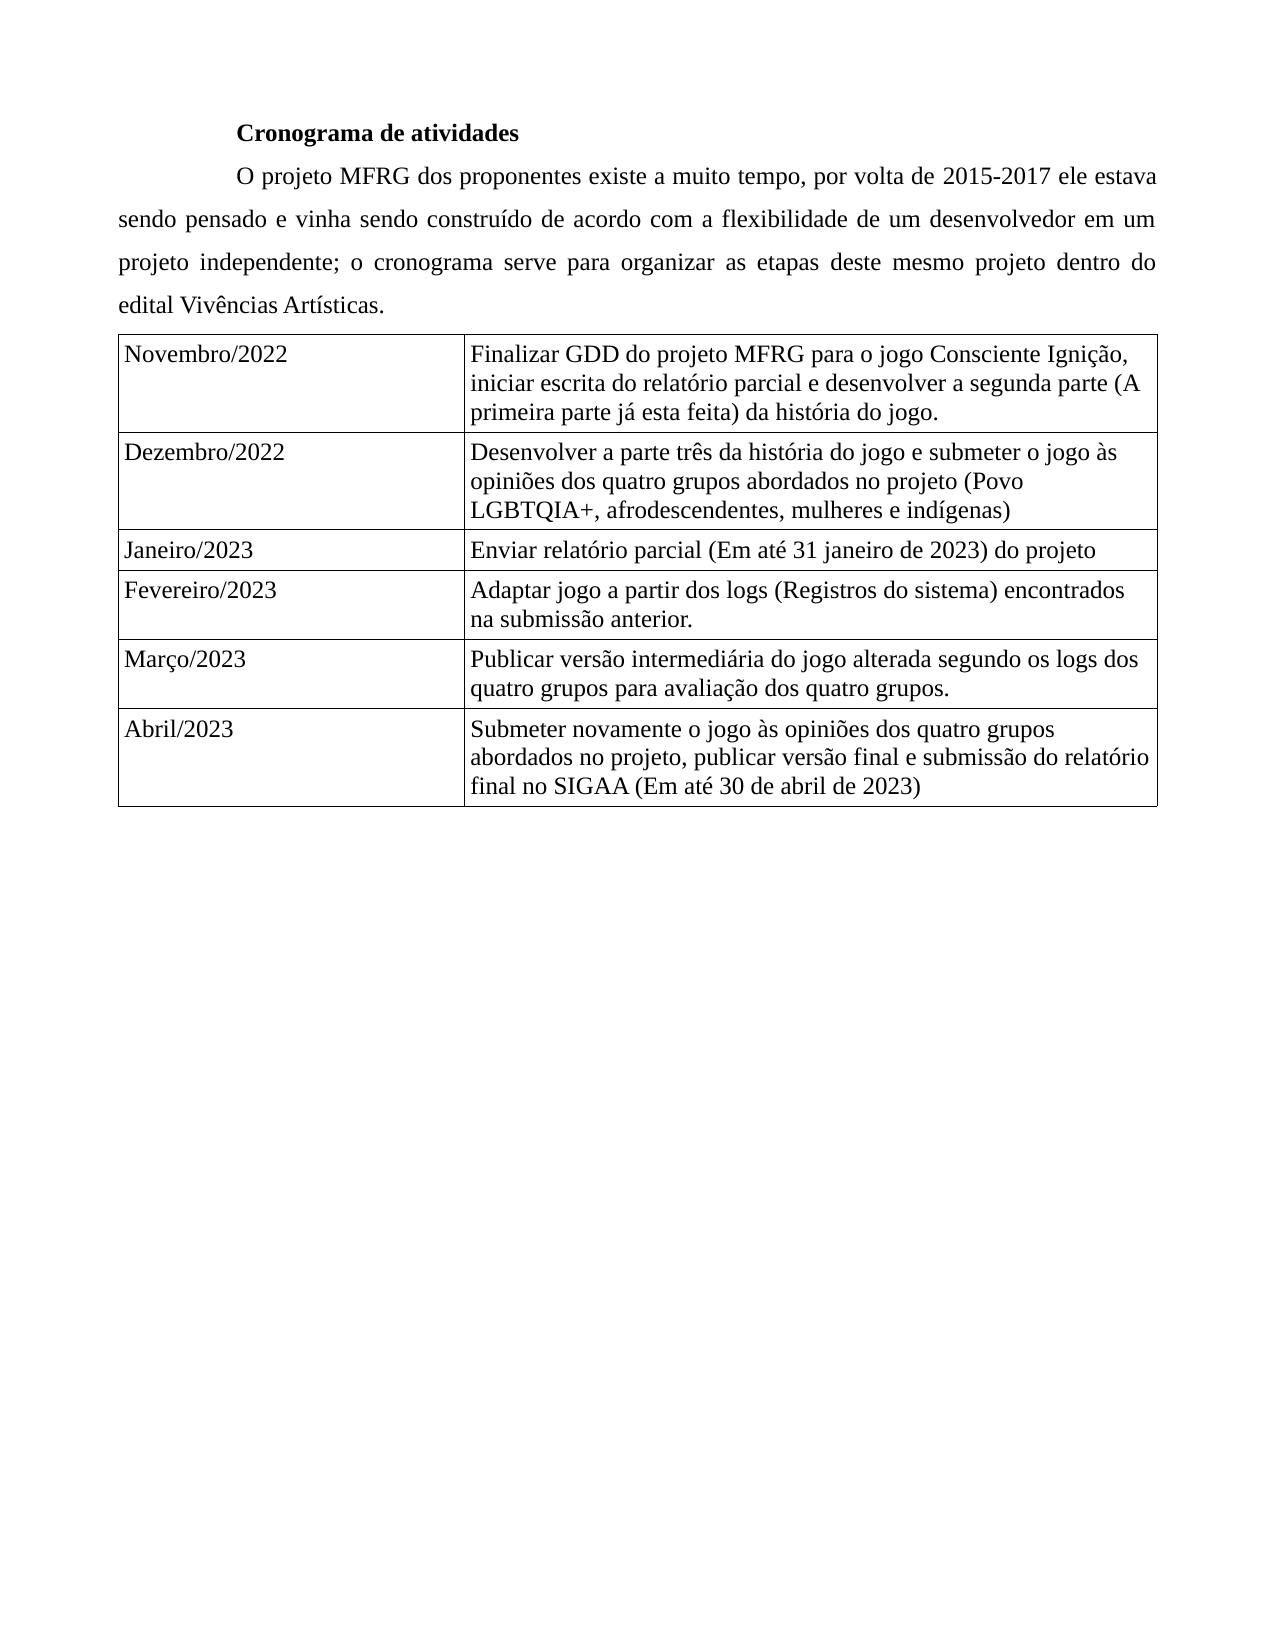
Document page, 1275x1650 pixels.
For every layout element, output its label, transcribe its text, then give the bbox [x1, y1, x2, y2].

table_cell Submeter novamente o jogo às opiniões dos quatro grupos abordados no projeto, publicar versão final e submissão do relatório final no SIGAA (Em até 30 de abril de 2023) [465, 709, 1157, 806]
table_cell Março/2023 [119, 640, 464, 708]
table_cell Adaptar jogo a partir dos logs (Registros do sistema) encontrados na submissão anterior. [465, 571, 1157, 639]
table_cell Fevereiro/2023 [119, 571, 464, 639]
text Cronograma de atividades [118, 118, 1157, 147]
table_cell Dezembro/2022 [119, 433, 464, 529]
table_header Finalizar GDD do projeto MFRG para o jogo Consciente Ignição, iniciar escrita do relatório parcial e desenvolver a segunda parte (A primeira parte já esta feita) da história do jogo. [465, 335, 1157, 432]
table_cell Janeiro/2023 [119, 530, 464, 570]
table_cell Desenvolver a parte três da história do jogo e submeter o jogo às opiniões dos quatro grupos abordados no projeto (Povo LGBTQIA+, afrodescendentes, mulheres e indígenas) [465, 433, 1157, 529]
text O projeto MFRG dos proponentes existe a muito tempo, por volta de 2015-2017 ele estava sendo pensado e vinha sendo construído de acordo com a flexibilidade de um desenvolvedor em um projeto independente; o cronograma serve para organizar as etapas deste mesmo projeto dentro do edital Vivências Artísticas. [118, 161, 1157, 319]
table_cell Enviar relatório parcial (Em até 31 janeiro de 2023) do projeto [465, 530, 1157, 570]
table_header Novembro/2022 [119, 335, 464, 432]
table_cell Abril/2023 [119, 709, 464, 806]
table_cell Publicar versão intermediária do jogo alterada segundo os logs dos quatro grupos para avaliação dos quatro grupos. [465, 640, 1157, 708]
